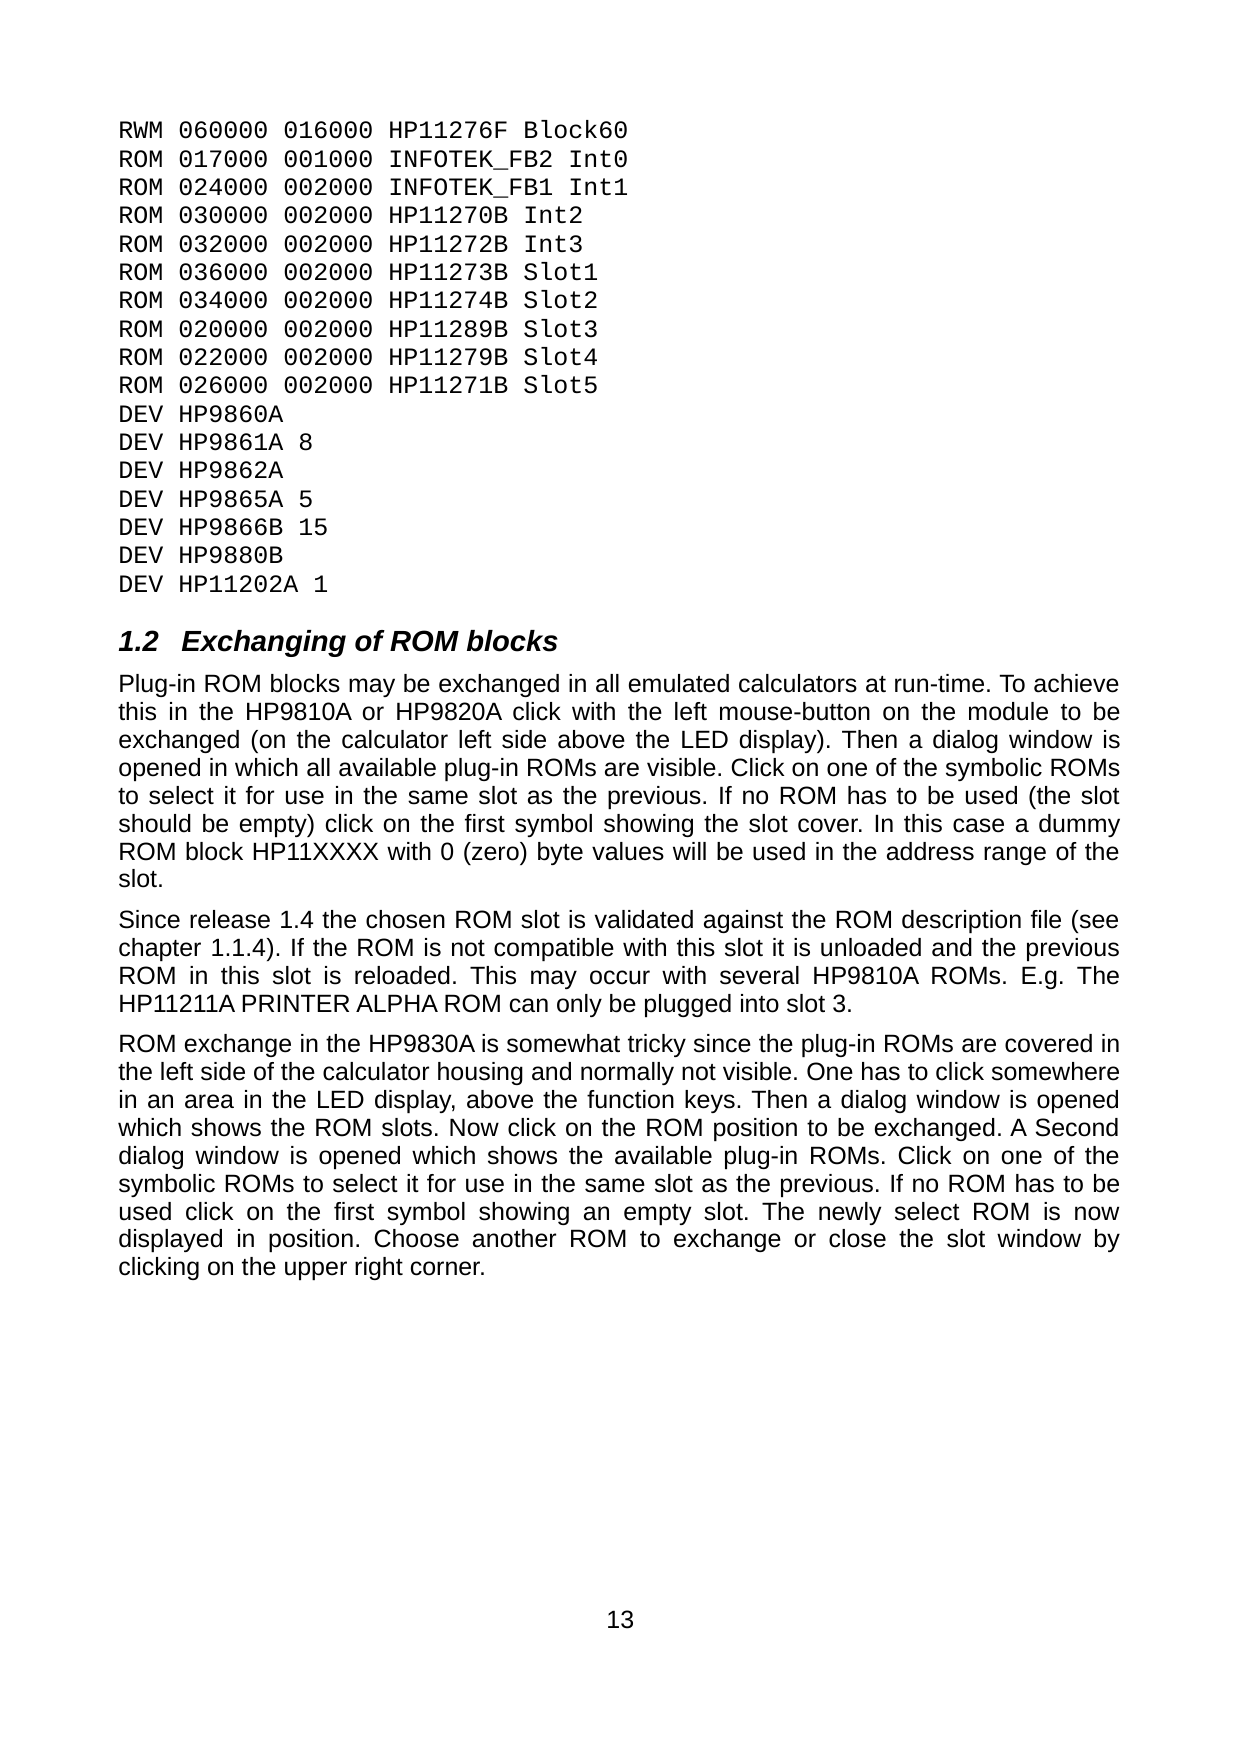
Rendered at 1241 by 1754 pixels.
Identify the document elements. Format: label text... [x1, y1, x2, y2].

text Plug-in ROM blocks may be exchanged in all emulated calculators at run-time. To achieve this in the HP9810A or HP9820A click with the left mouse-button on the module to be exchanged (on the calculator left side above the LED display). Then a dialog window is opened in which all available plug-in ROMs are visible. Click on one of the symbolic ROMs to select it for use in the same slot as the previous. If no ROM has to be used (the slot should be empty) click on the first symbol showing the slot cover. In this case a dummy ROM block HP11XXXX with 0 (zero) byte values will be used in the address range of the slot. [118, 670, 1122, 893]
text DEV HP9861A 8 [118, 430, 1122, 458]
text DEV HP9880B [118, 543, 1122, 571]
text DEV HP9860A [118, 401, 1122, 430]
text ROM 026000 002000 HP11271B Slot5 [118, 373, 1122, 401]
subtitle Exchanging of ROM blocks [118, 625, 1122, 657]
text ROM 034000 002000 HP11274B Slot2 [118, 288, 1122, 316]
text ROM 024000 002000 INFOTEK_FB1 Int1 [118, 175, 1122, 203]
text ROM 020000 002000 HP11289B Slot3 [118, 316, 1122, 345]
text DEV HP11202A 1 [118, 571, 1122, 600]
text ROM 036000 002000 HP11273B Slot1 [118, 260, 1122, 288]
text ROM 032000 002000 HP11272B Int3 [118, 231, 1122, 260]
text DEV HP9862A [118, 458, 1122, 486]
text ROM 017000 001000 INFOTEK_FB2 Int0 [118, 146, 1122, 175]
text DEV HP9866B 15 [118, 515, 1122, 543]
text DEV HP9865A 5 [118, 486, 1122, 515]
text Since release 1.4 the chosen ROM slot is validated against the ROM description file (see chapter 1.1.4). If the ROM is not compatible with this slot it is unloaded and the previous ROM in this slot is reloaded. This may occur with several HP9810A ROMs. E.g. The HP11211A PRINTER ALPHA ROM can only be plugged into slot 3. [118, 906, 1122, 1017]
text RWM 060000 016000 HP11276F Block60 [118, 118, 1122, 146]
text ROM 022000 002000 HP11279B Slot4 [118, 345, 1122, 373]
text ROM exchange in the HP9830A is somewhat tricky since the plug-in ROMs are covered in the left side of the calculator housing and normally not visible. One has to click somewhere in an area in the LED display, above the function keys. Then a dialog window is opened which shows the ROM slots. Now click on the ROM position to be exchanged. A Second dialog window is opened which shows the available plug-in ROMs. Click on one of the symbolic ROMs to select it for use in the same slot as the previous. If no ROM has to be used click on the first symbol showing an empty slot. The newly select ROM is now displayed in position. Choose another ROM to exchange or close the slot window by clicking on the upper right corner. [118, 1030, 1122, 1281]
text ROM 030000 002000 HP11270B Int2 [118, 203, 1122, 231]
